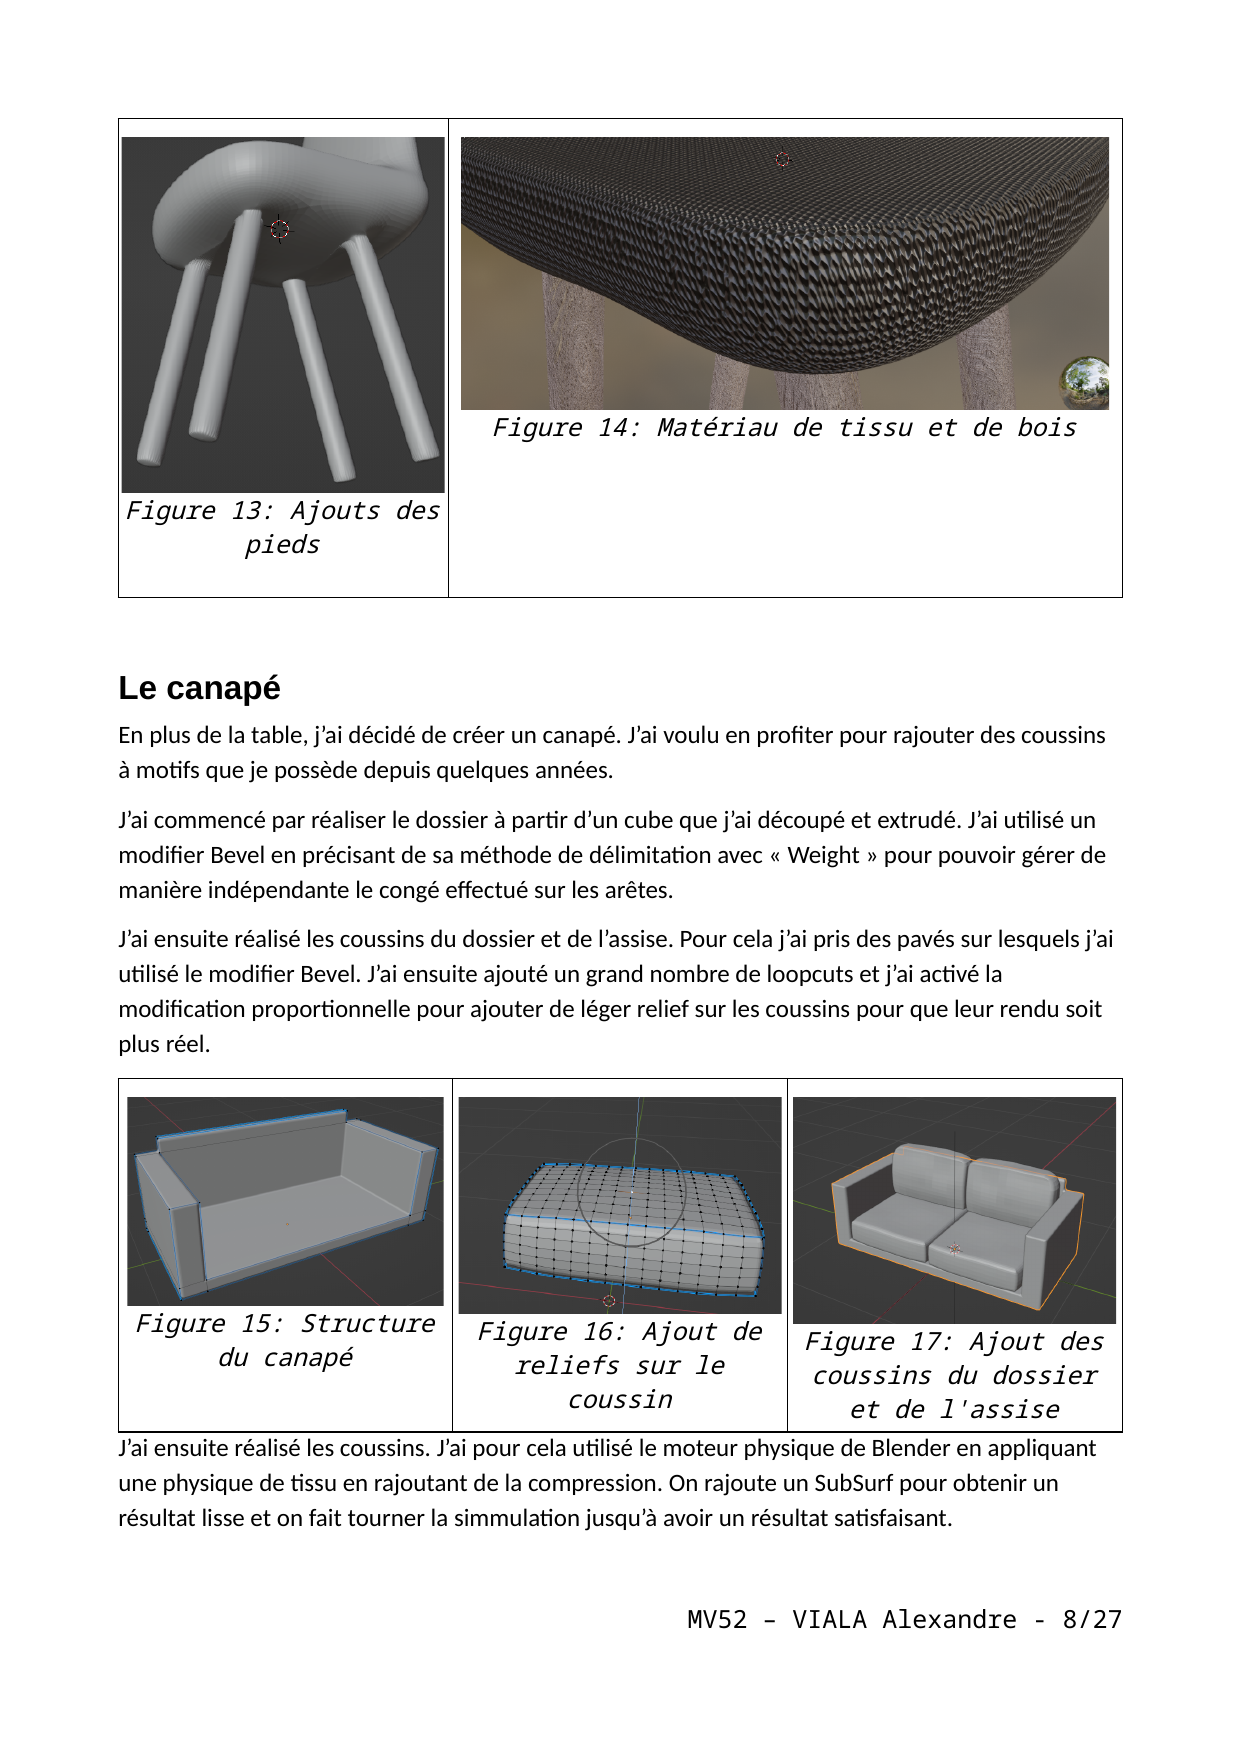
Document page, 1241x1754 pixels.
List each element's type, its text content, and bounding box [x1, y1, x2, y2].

text En plus de la table, j’ai décidé de créer un canapé. J’ai voulu en profiter pour rajouter des coussins à motifs que je possède depuis quelques années. [118, 719, 1122, 785]
table_header [119, 119, 448, 597]
picture [461, 137, 1110, 410]
picture [793, 1097, 1117, 1324]
table_header [119, 1079, 452, 1431]
picture [121, 137, 445, 493]
text J’ai ensuite réalisé les coussins. J’ai pour cela utilisé le moteur physique de Blender en appliquant une physique de tissu en rajoutant de la compression. On rajoute un SubSurf pour obtenir un résultat lisse et on fait tourner la simmulation jusqu’à avoir un résultat satisfaisant. [118, 1433, 1122, 1533]
text J’ai commencé par réaliser le dossier à partir d’un cube que j’ai découpé et extrudé. J’ai utilisé un modifier Bevel en précisant de sa méthode de délimitation avec « Weight » pour pouvoir gérer de manière indépendante le congé effectué sur les arêtes. [118, 804, 1122, 904]
subtitle Le canapé [118, 668, 1122, 707]
table_header [449, 119, 1122, 597]
table_header [453, 1079, 787, 1431]
picture [458, 1097, 782, 1314]
picture [127, 1097, 444, 1306]
table_header [788, 1079, 1122, 1431]
text J’ai ensuite réalisé les coussins du dossier et de l’assise. Pour cela j’ai pris des pavés sur lesquels j’ai utilisé le modifier Bevel. J’ai ensuite ajouté un grand nombre de loopcuts et j’ai activé la modification proportionnelle pour ajouter de léger relief sur les coussins pour que leur rendu soit plus réel. [118, 923, 1122, 1059]
